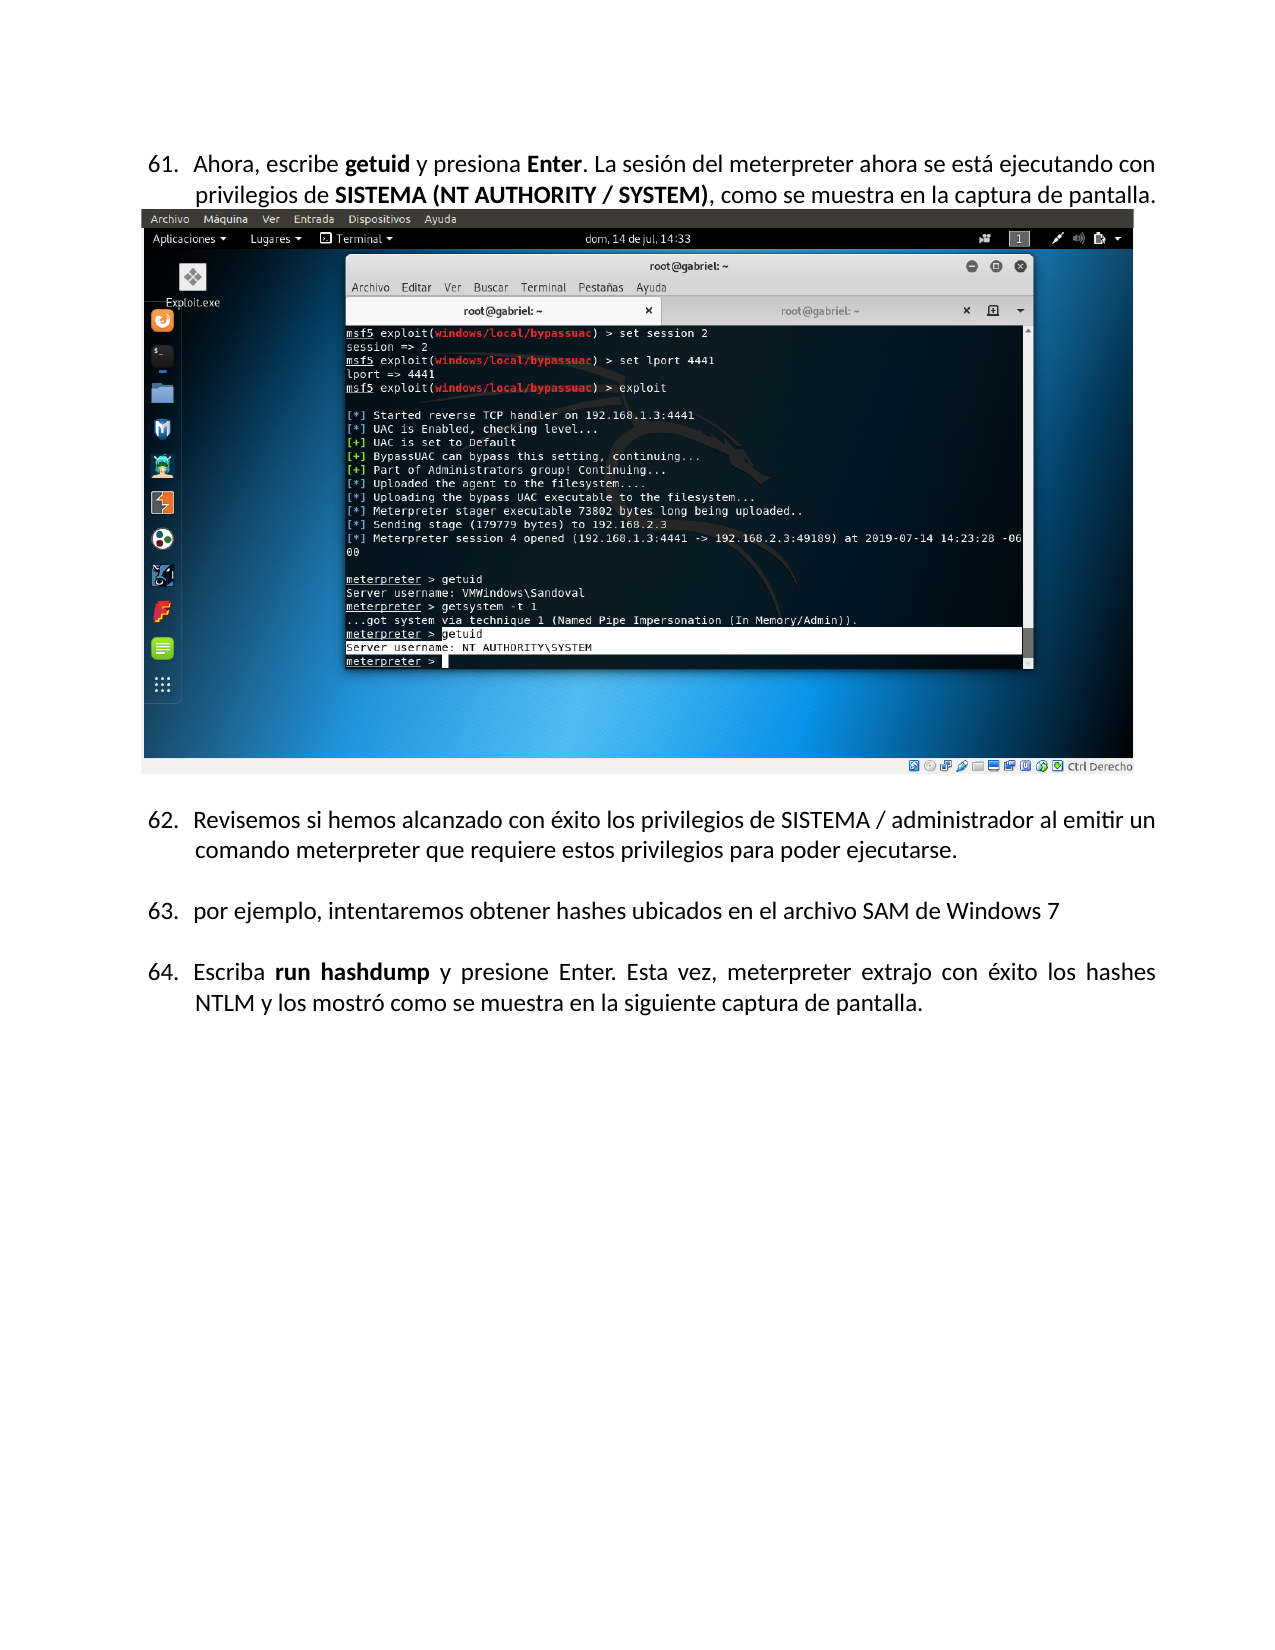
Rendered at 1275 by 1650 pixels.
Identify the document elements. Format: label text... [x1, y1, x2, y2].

list Escriba run hashdump y presione Enter. Esta vez, meterpreter extrajo con éxito los hashes NTLM y los mostró como se muestra en la siguiente captura de pantalla. [148, 957, 1157, 1018]
list Ahora, escribe getuid y presiona Enter. La sesión del meterpreter ahora se está ejecutando con privilegios de SISTEMA (NT AUTHORITY / SYSTEM), como se muestra en la captura de pantalla. [148, 149, 1157, 210]
list por ejemplo, intentaremos obtener hashes ubicados en el archivo SAM de Windows 7 [148, 896, 1157, 926]
list Revisemos si hemos alcanzado con éxito los privilegios de SISTEMA / administrador al emitir un comando meterpreter que requiere estos privilegios para poder ejecutarse. [148, 804, 1157, 865]
picture [141, 209, 1134, 774]
